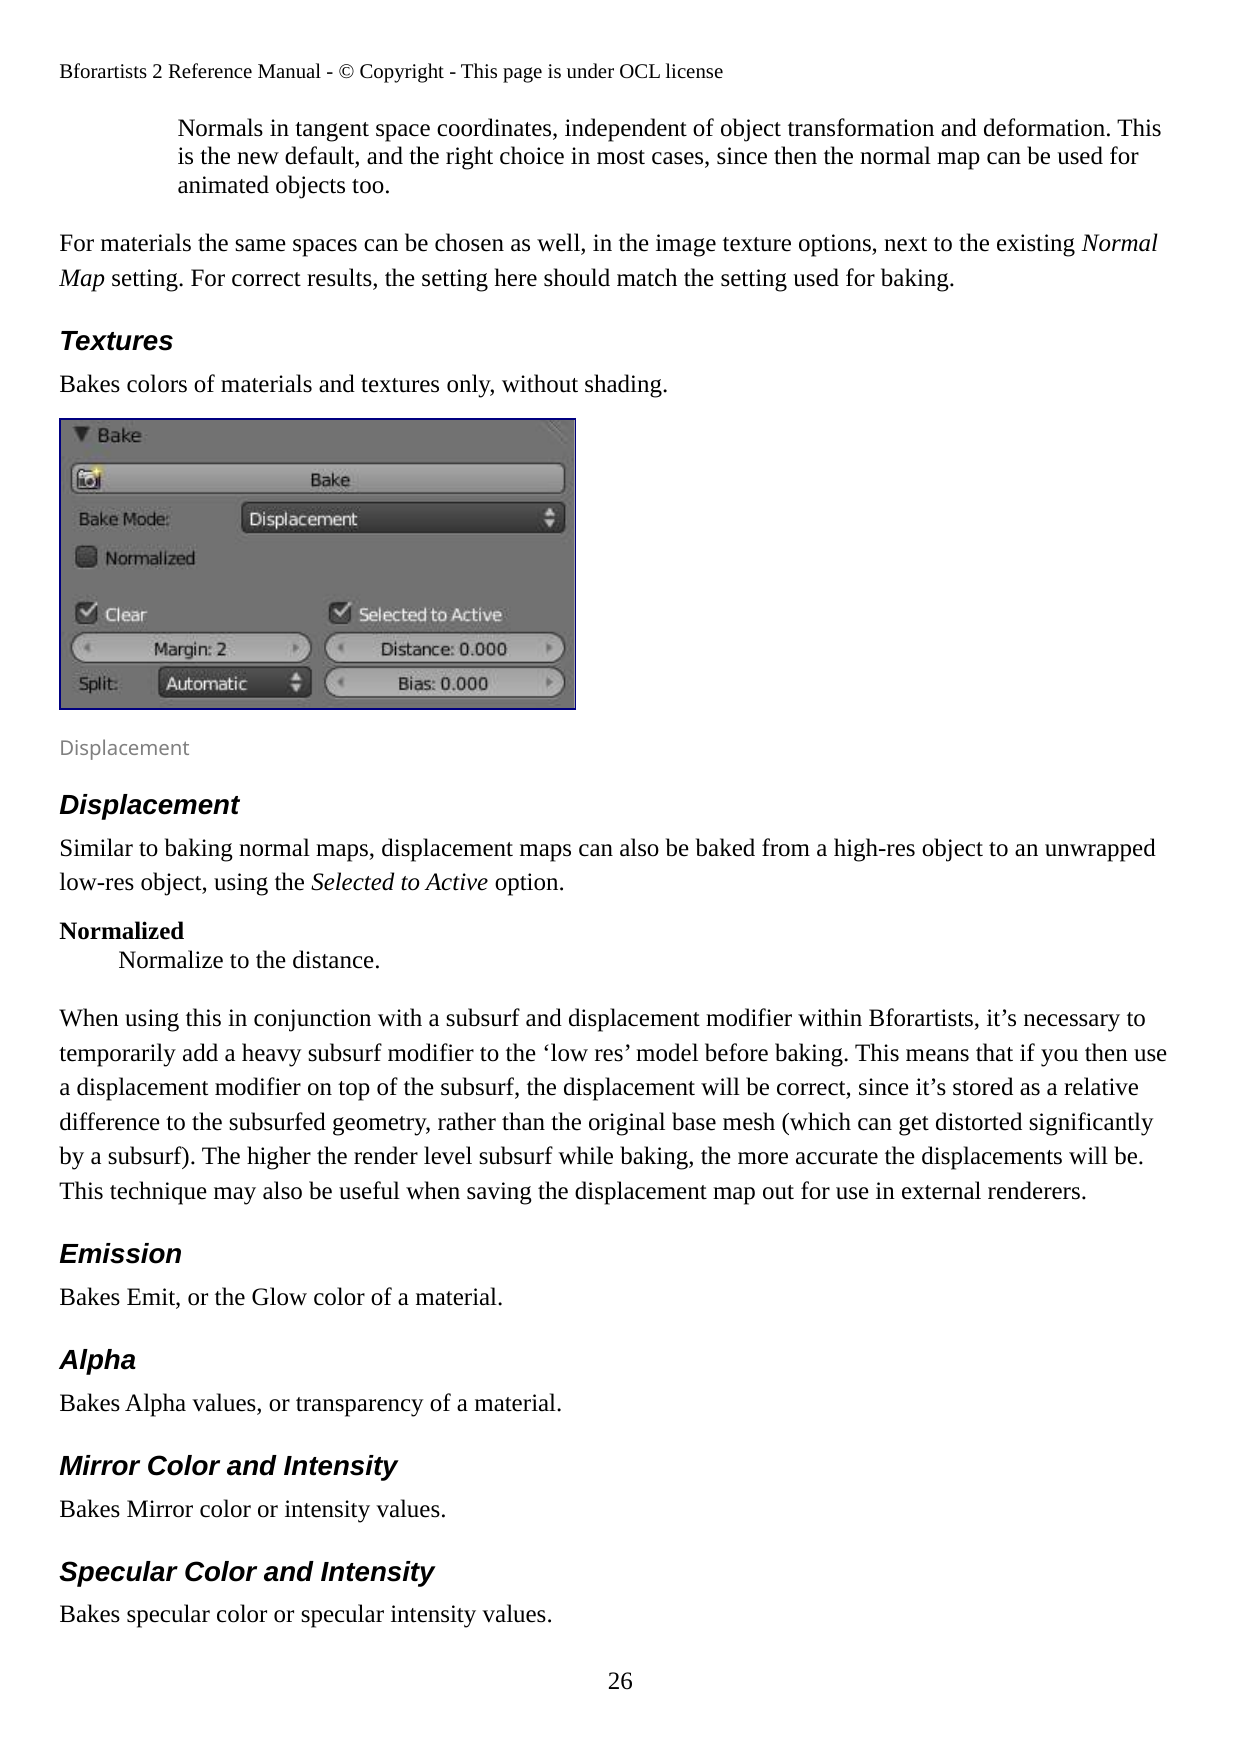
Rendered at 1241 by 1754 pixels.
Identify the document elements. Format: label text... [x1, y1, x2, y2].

subtitle Emission [59, 1237, 1181, 1269]
subtitle Textures [59, 324, 1181, 356]
text Bakes Emit, or the Glow color of a material. [59, 1282, 1181, 1311]
text Similar to baking normal maps, displacement maps can also be baked from a high-res object to an unwrapped low-res object, using the Selected to Active option. [59, 833, 1181, 896]
text Bakes Mirror color or intensity values. [59, 1494, 1181, 1522]
text Bakes Alpha values, or transparency of a material. [59, 1388, 1181, 1416]
text When using this in conjunction with a subsurf and displacement modifier within Bforartists, it’s necessary to temporarily add a heavy subsurf modifier to the ‘low res’ model before baking. This means that if you then use a displacement modifier on top of the subsurf, the displacement will be correct, since it’s stored as a relative difference to the subsurfed geometry, rather than the original base mesh (which can get distorted significantly by a subsurf). The higher the render level subsurf while baking, the more accurate the displacements will be. This technique may also be useful when saving the displacement map out for use in external renderers. [59, 1003, 1181, 1204]
list Normals in tangent space coordinates, independent of object transformation and deformation. This is the new default, and the right choice in most cases, since then the normal map can be used for animated objects too. [177, 113, 1181, 199]
text Displacement [59, 730, 1181, 761]
text Bakes colors of materials and textures only, without shading. [59, 369, 1181, 397]
subtitle Specular Color and Intensity [59, 1555, 1181, 1587]
list Normalize to the distance. [118, 945, 1181, 974]
picture [61, 420, 575, 708]
subtitle Mirror Color and Intensity [59, 1449, 1181, 1481]
subtitle Normalized [59, 916, 1181, 945]
subtitle Alpha [59, 1343, 1181, 1375]
text For materials the same spaces can be chosen as well, in the image texture options, next to the existing Normal Map setting. For correct results, the setting here should match the setting used for baking. [59, 228, 1181, 292]
subtitle Displacement [59, 788, 1181, 820]
text Bakes specular color or specular intensity values. [59, 1599, 1181, 1628]
